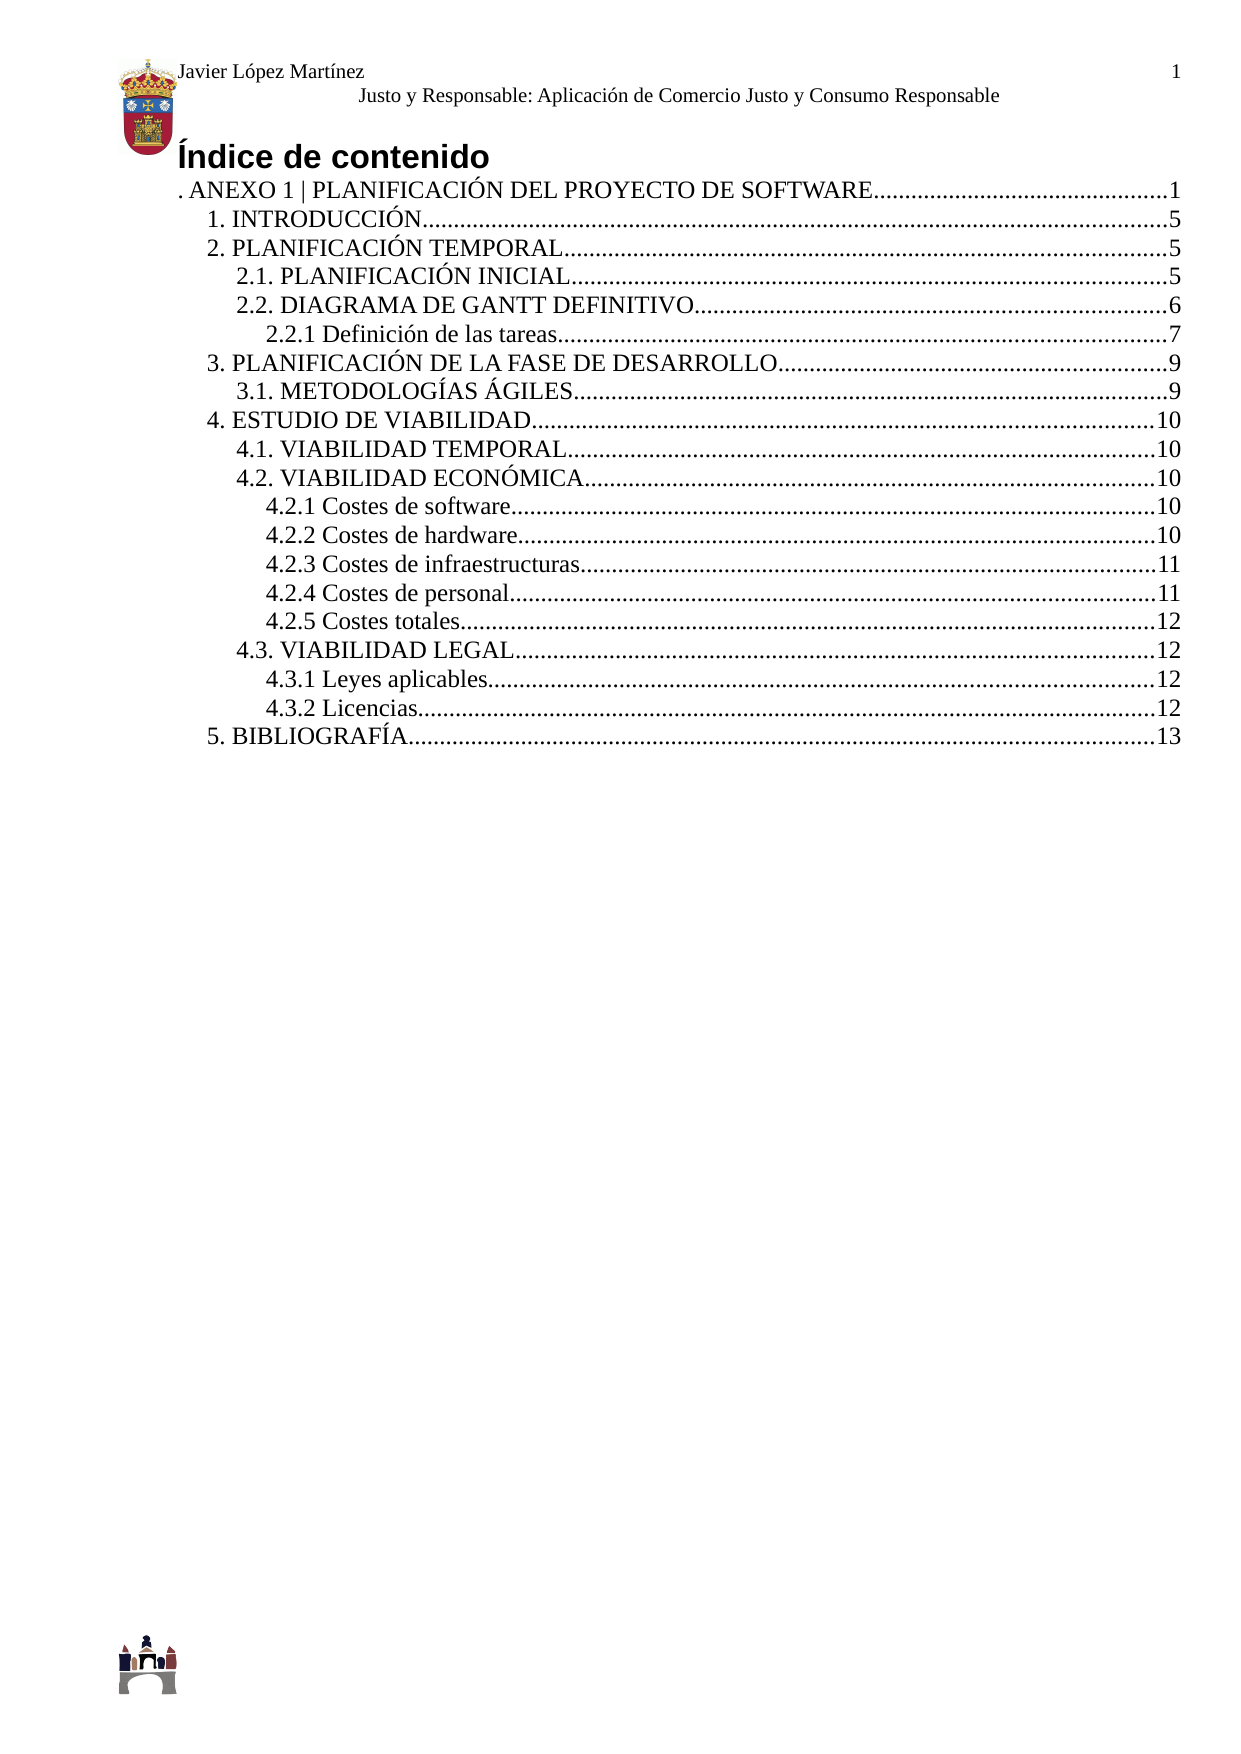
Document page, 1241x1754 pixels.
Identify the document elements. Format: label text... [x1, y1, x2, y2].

text 3. PLANIFICACIÓN DE LA FASE DE DESARROLLO 9 [207, 348, 1181, 376]
text . ANEXO 1 | PLANIFICACIÓN DEL PROYECTO DE SOFTWARE 1 [177, 175, 1181, 204]
text 4.3.2 Licencias 12 [266, 693, 1181, 721]
text 4.3. VIABILIDAD LEGAL 12 [236, 635, 1181, 664]
text 2.1. PLANIFICACIÓN INICIAL 5 [236, 261, 1181, 290]
text 4.2.2 Costes de hardware 10 [266, 520, 1181, 549]
text 2.2. DIAGRAMA DE GANTT DEFINITIVO 6 [236, 290, 1181, 319]
text 5. BIBLIOGRAFÍA 13 [207, 721, 1181, 750]
text 1. INTRODUCCIÓN 5 [207, 204, 1181, 233]
text 4.2.5 Costes totales 12 [266, 606, 1181, 635]
text 2. PLANIFICACIÓN TEMPORAL 5 [207, 233, 1181, 261]
text 4.2. VIABILIDAD ECONÓMICA 10 [236, 463, 1181, 491]
picture [118, 59, 178, 155]
text 3.1. METODOLOGÍAS ÁGILES 9 [236, 376, 1181, 405]
text 4. ESTUDIO DE VIABILIDAD 10 [207, 405, 1181, 434]
text 4.3.1 Leyes aplicables 12 [266, 664, 1181, 693]
text 4.2.4 Costes de personal 11 [266, 578, 1181, 606]
text 4.2.1 Costes de software 10 [266, 491, 1181, 520]
text 2.2.1 Definición de las tareas 7 [266, 319, 1181, 348]
text 4.1. VIABILIDAD TEMPORAL 10 [236, 434, 1181, 463]
text 4.2.3 Costes de infraestructuras 11 [266, 549, 1181, 578]
subtitle Índice de contenido [177, 137, 1181, 175]
picture [118, 1634, 178, 1695]
